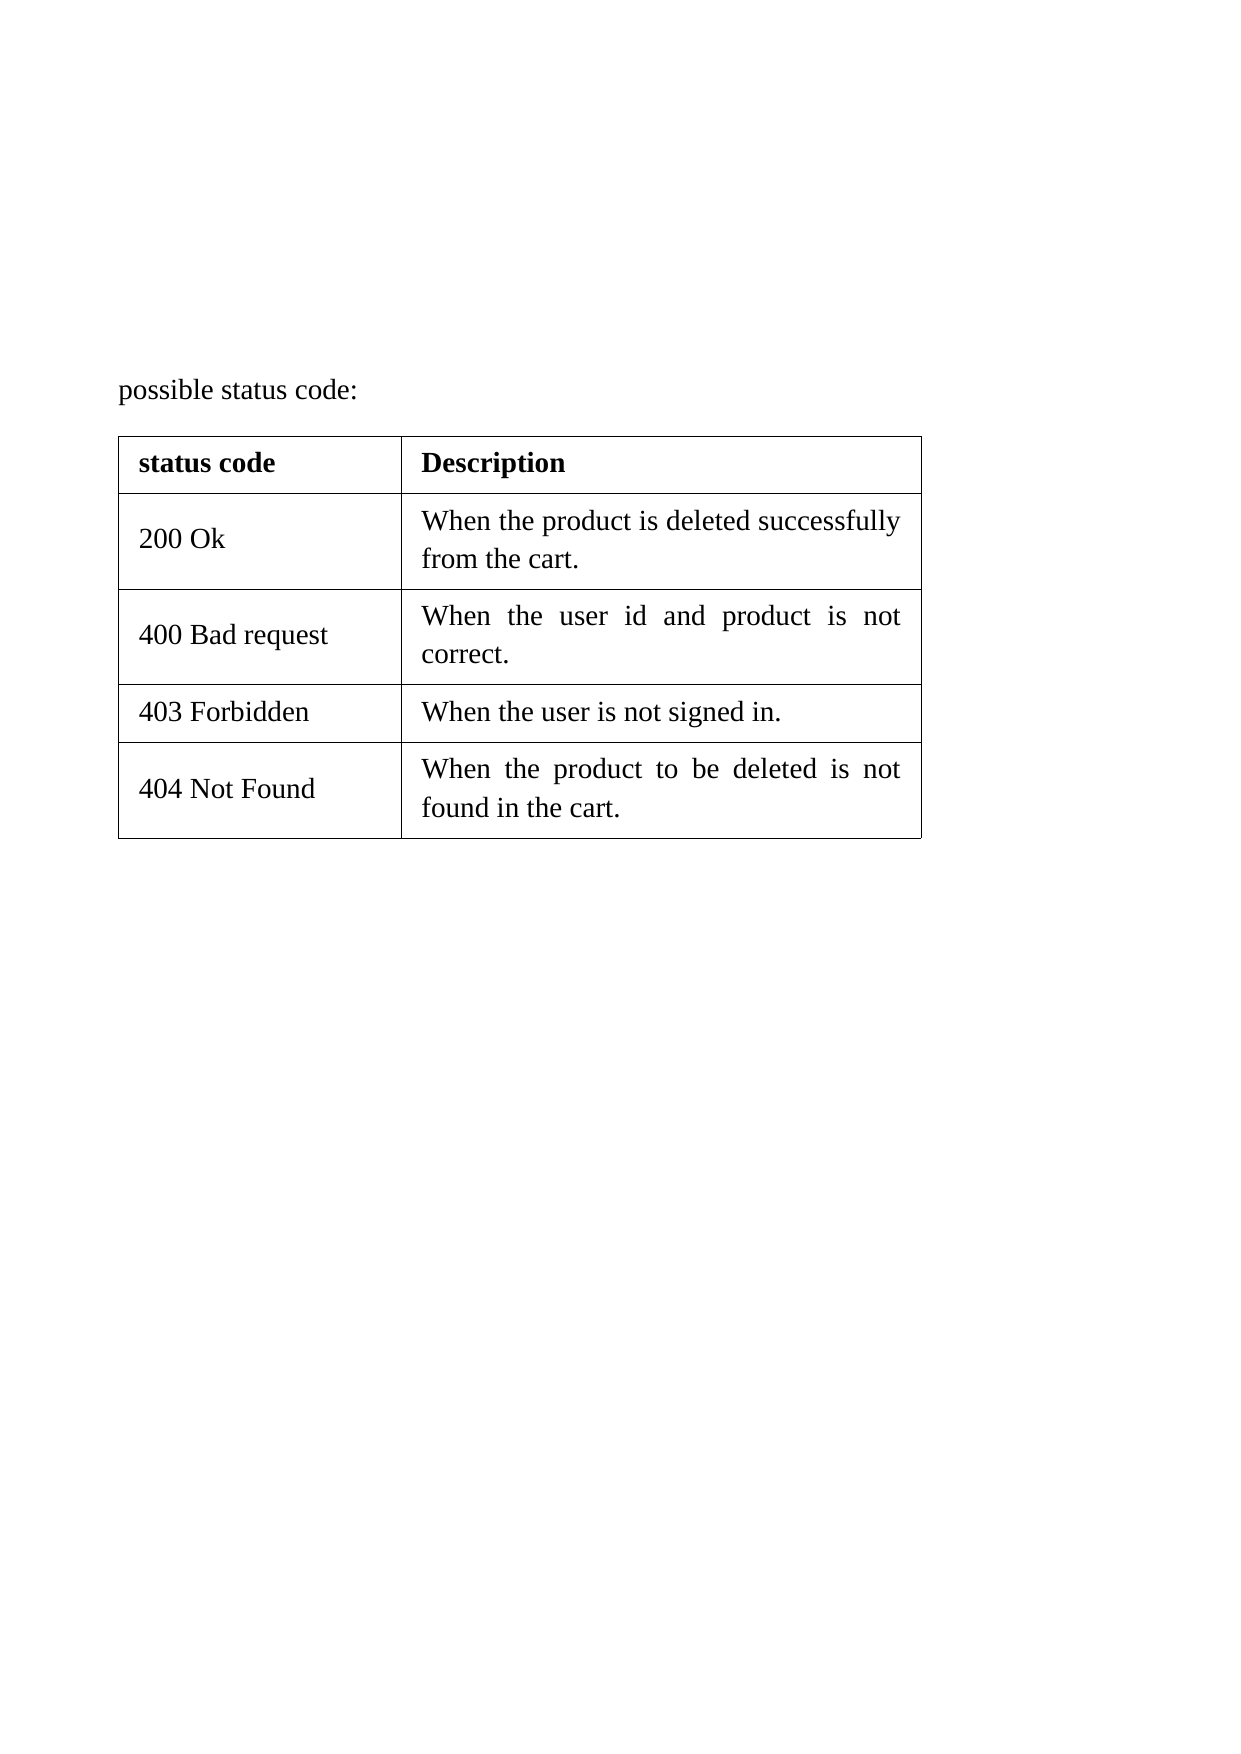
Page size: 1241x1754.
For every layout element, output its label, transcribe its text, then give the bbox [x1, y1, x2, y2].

table_cell When the user id and product is not correct. [402, 590, 921, 684]
table_header status code [119, 437, 401, 493]
table_cell 200 Ok [119, 494, 401, 588]
table_header Description [402, 437, 921, 493]
table_cell 400 Bad request [119, 590, 401, 684]
table_cell When the user is not signed in. [402, 685, 921, 742]
text possible status code: [118, 372, 1122, 406]
table_cell When the product is deleted successfully from the cart. [402, 494, 921, 588]
table_cell 404 Not Found [119, 743, 401, 838]
table_cell When the product to be deleted is not found in the cart. [402, 743, 921, 838]
table_cell 403 Forbidden [119, 685, 401, 742]
